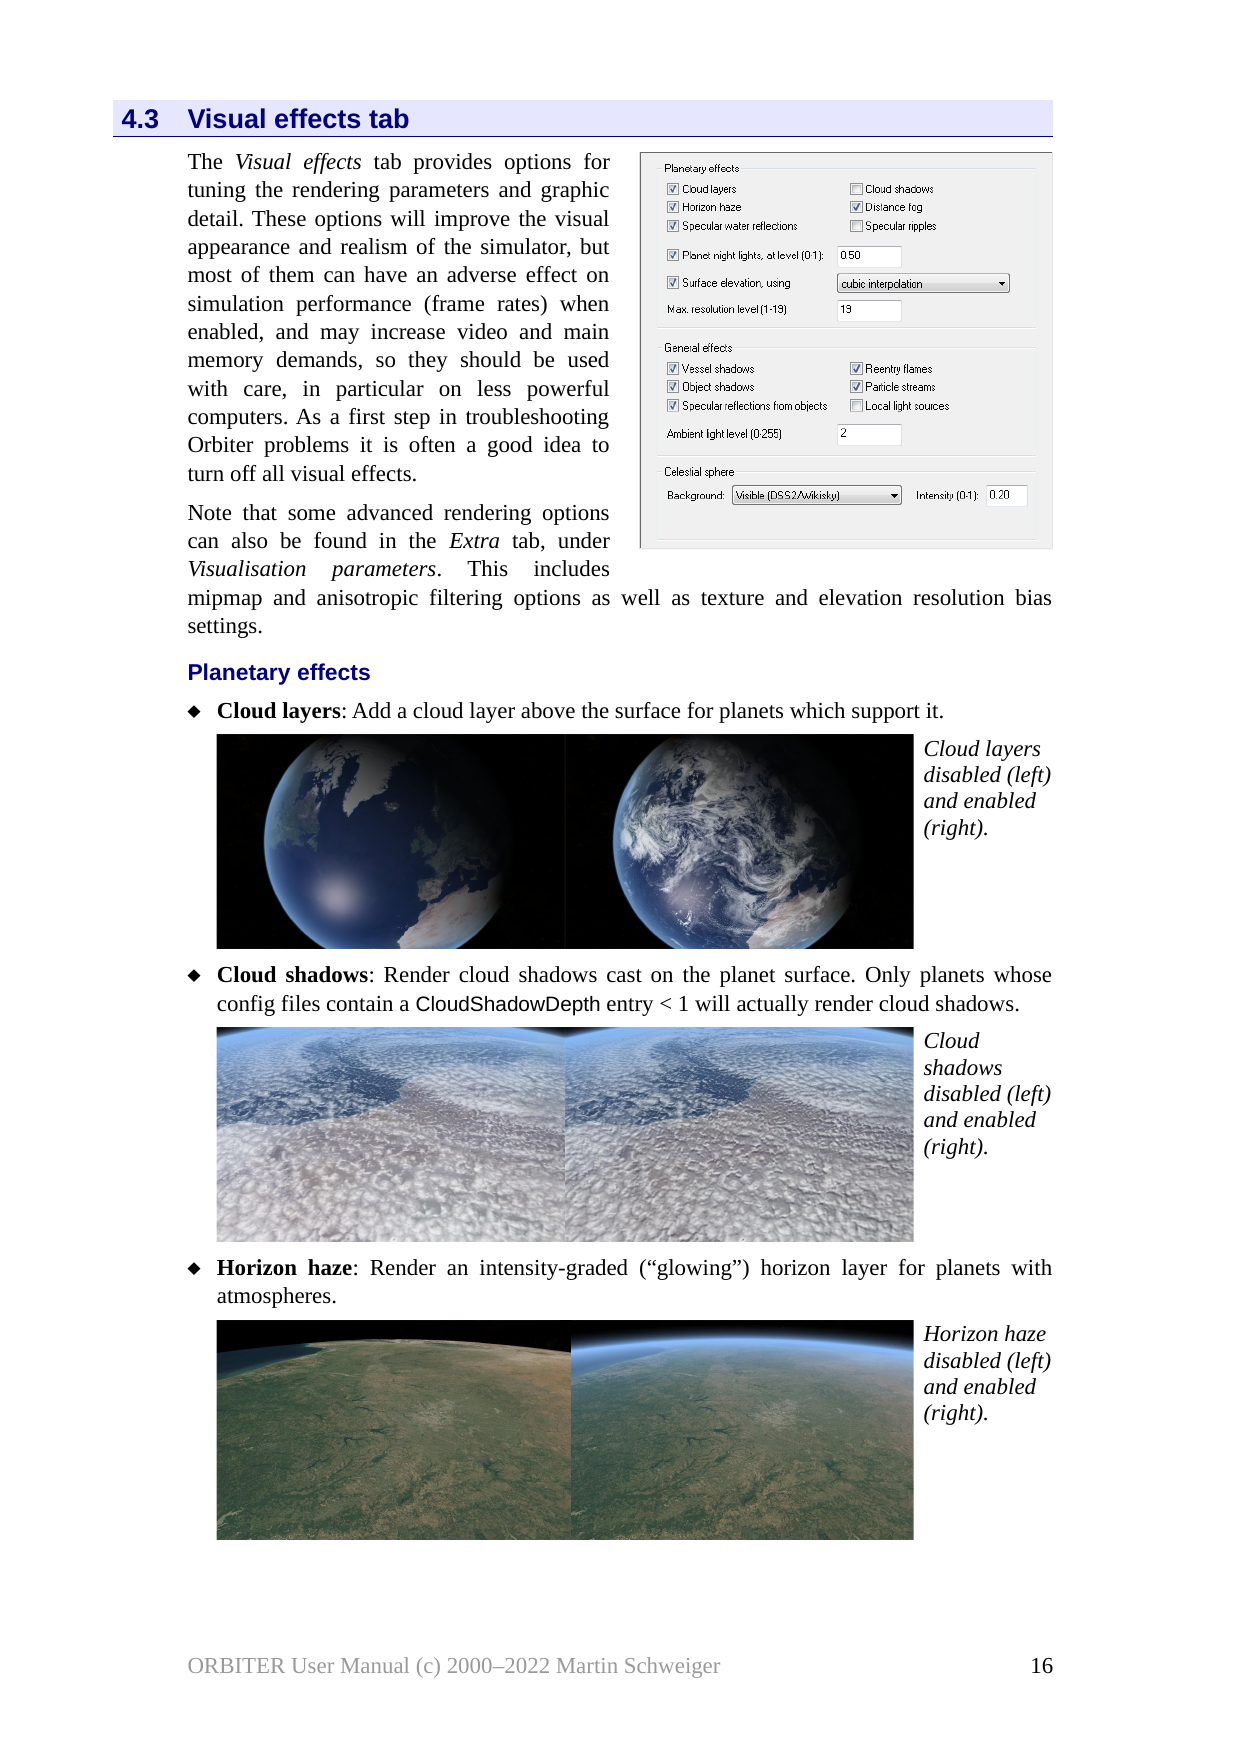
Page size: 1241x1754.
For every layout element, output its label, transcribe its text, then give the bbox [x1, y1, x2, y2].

picture [216, 734, 914, 949]
picture [216, 1320, 914, 1540]
picture [216, 1027, 914, 1242]
text The Visual effects tab provides options for tuning the rendering parameters and graphic detail. These options will improve the visual appearance and realism of the simulator, but most of them can have an adverse effect on simulation performance (frame rates) when enabled, and may increase video and main memory demands, so they should be used with care, in particular on less powerful computers. As a first step in troubleshooting Orbiter problems it is often a good idea to turn off all visual effects. [187, 147, 1053, 487]
list Cloud shadows: Render cloud shadows cast on the planet surface. Only planets whose config files contain a CloudShadowDepth entry < 1 will actually render cloud shadows. [187, 735, 1053, 1017]
picture [639, 152, 1053, 550]
subtitle Planetary effects [187, 659, 1053, 685]
subtitle Visual effects tab [113, 100, 1053, 136]
list Horizon haze: Render an intensity-graded (“glowing”) horizon layer for planets with atmospheres. [187, 1027, 1053, 1310]
list Cloud layers: Add a cloud layer above the surface for planets which support it. [187, 696, 1053, 724]
text Note that some advanced rendering options can also be found in the Extra tab, under Visualisation parameters. This includes mipmap and anisotropic filtering options as well as texture and elevation resolution bias settings. [187, 498, 1053, 639]
